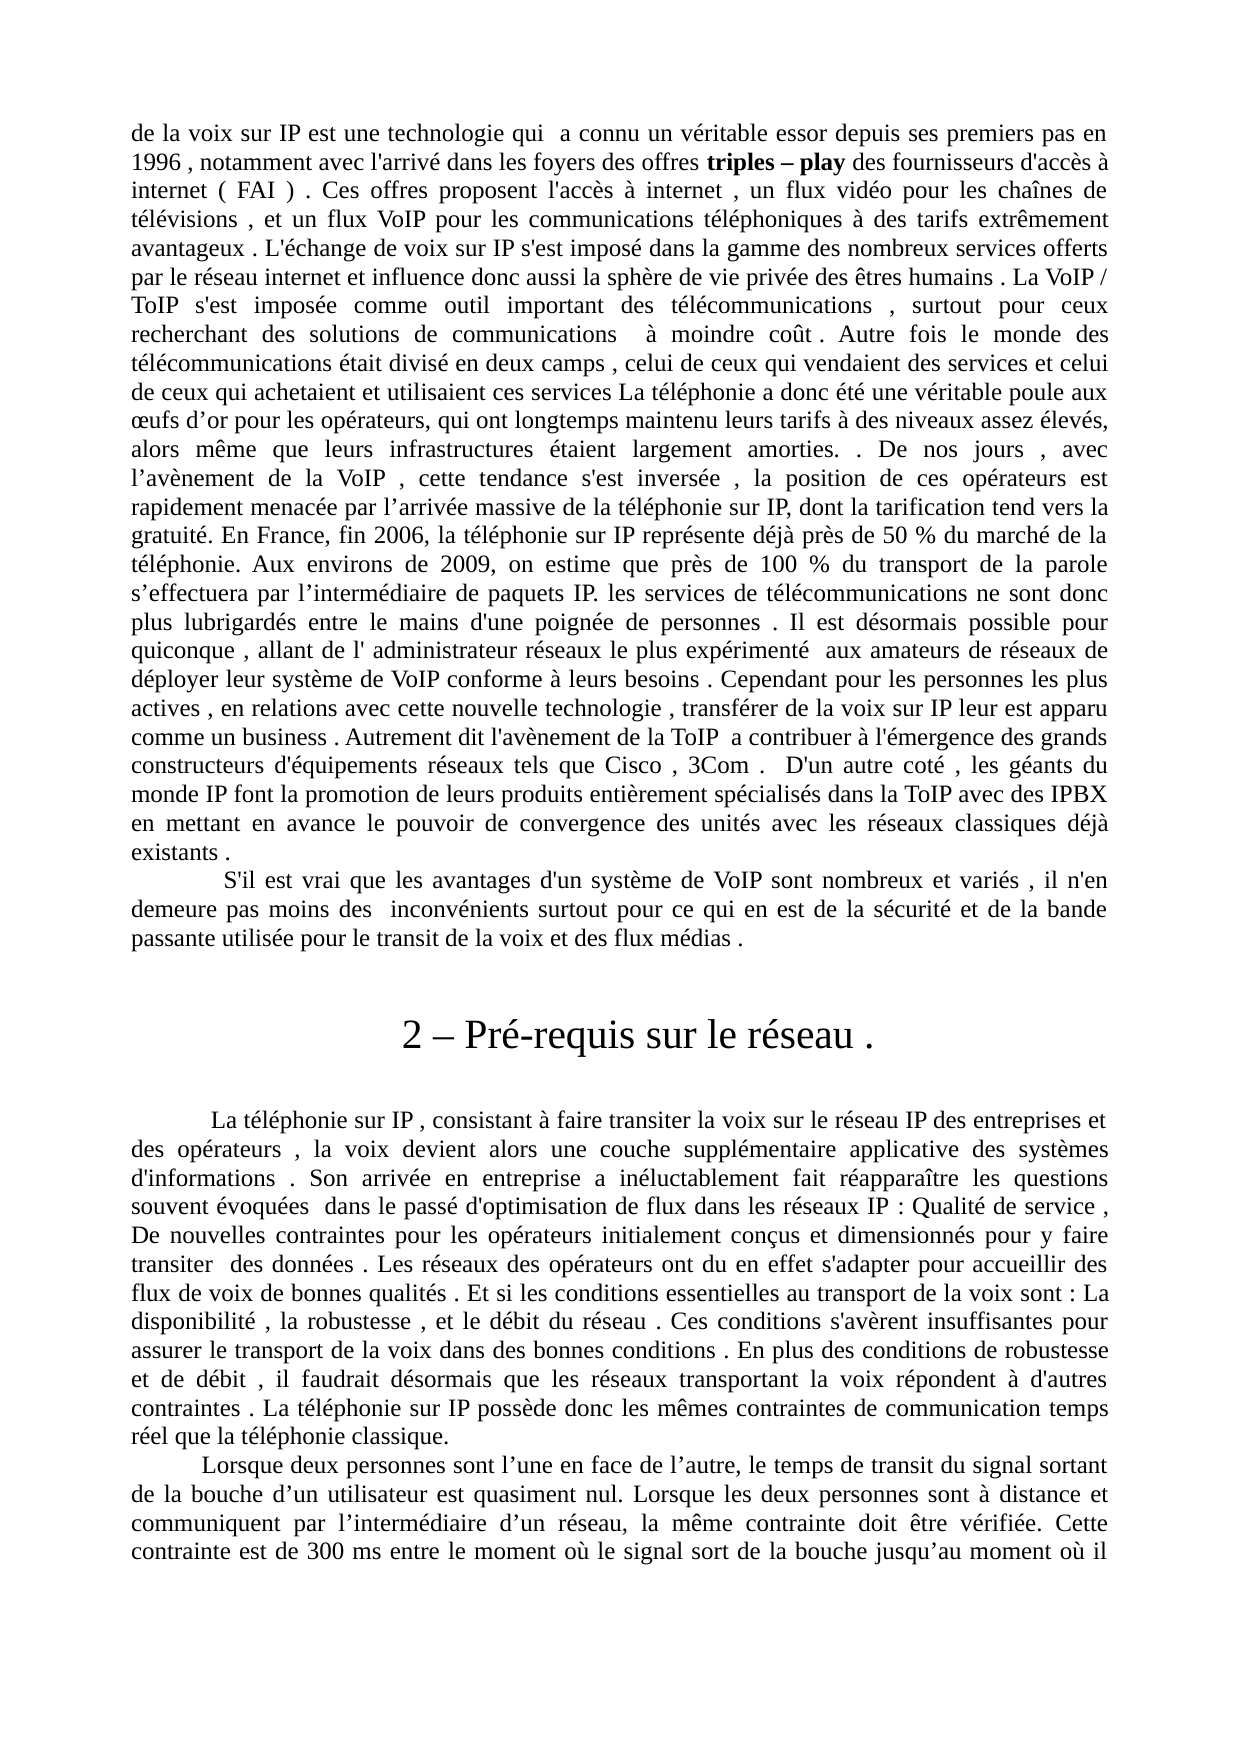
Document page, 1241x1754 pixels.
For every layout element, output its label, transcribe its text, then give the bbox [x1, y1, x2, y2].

text 2 – Pré-requis sur le réseau . [131, 1009, 1109, 1057]
text S'il est vrai que les avantages d'un système de VoIP sont nombreux et variés , il n'en demeure pas moins des inconvénients surtout pour ce qui en est de la sécurité et de la bande passante utilisée pour le transit de la voix et des flux médias . [131, 866, 1109, 952]
text Lorsque deux personnes sont l’une en face de l’autre, le temps de transit du signal sortant de la bouche d’un utilisateur est quasiment nul. Lorsque les deux personnes sont à distance et communiquent par l’intermédiaire d’un réseau, la même contrainte doit être vérifiée. Cette contrainte est de 300 ms entre le moment où le signal sort de la bouche jusqu’au moment où il [131, 1450, 1109, 1565]
text La téléphonie sur IP , consistant à faire transiter la voix sur le réseau IP des entreprises et des opérateurs , la voix devient alors une couche supplémentaire applicative des systèmes d'informations . Son arrivée en entreprise a inéluctablement fait réapparaître les questions souvent évoquées dans le passé d'optimisation de flux dans les réseaux IP : Qualité de service , De nouvelles contraintes pour les opérateurs initialement conçus et dimensionnés pour y faire transiter des données . Les réseaux des opérateurs ont du en effet s'adapter pour accueillir des flux de voix de bonnes qualités . Et si les conditions essentielles au transport de la voix sont : La disponibilité , la robustesse , et le débit du réseau . Ces conditions s'avèrent insuffisantes pour assurer le transport de la voix dans des bonnes conditions . En plus des conditions de robustesse et de débit , il faudrait désormais que les réseaux transportant la voix répondent à d'autres contraintes . La téléphonie sur IP possède donc les mêmes contraintes de communication temps réel que la téléphonie classique. [131, 1105, 1109, 1450]
text de la voix sur IP est une technologie qui a connu un véritable essor depuis ses premiers pas en 1996 , notamment avec l'arrivé dans les foyers des offres triples – play des fournisseurs d'accès à internet ( FAI ) . Ces offres proposent l'accès à internet , un flux vidéo pour les chaînes de télévisions , et un flux VoIP pour les communications téléphoniques à des tarifs extrêmement avantageux . L'échange de voix sur IP s'est imposé dans la gamme des nombreux services offerts par le réseau internet et influence donc aussi la sphère de vie privée des êtres humains . La VoIP / ToIP s'est imposée comme outil important des télécommunications , surtout pour ceux recherchant des solutions de communications à moindre coût . Autre fois le monde des télécommunications était divisé en deux camps , celui de ceux qui vendaient des services et celui de ceux qui achetaient et utilisaient ces services La téléphonie a donc été une véritable poule aux œufs d’or pour les opérateurs, qui ont longtemps maintenu leurs tarifs à des niveaux assez élevés, alors même que leurs infrastructures étaient largement amorties. . De nos jours , avec l’avènement de la VoIP , cette tendance s'est inversée , la position de ces opérateurs est rapidement menacée par l’arrivée massive de la téléphonie sur IP, dont la tarification tend vers la gratuité. En France, fin 2006, la téléphonie sur IP représente déjà près de 50 % du marché de la téléphonie. Aux environs de 2009, on estime que près de 100 % du transport de la parole s’effectuera par l’intermédiaire de paquets IP. les services de télécommunications ne sont donc plus lubrigardés entre le mains d'une poignée de personnes . Il est désormais possible pour quiconque , allant de l' administrateur réseaux le plus expérimenté aux amateurs de réseaux de déployer leur système de VoIP conforme à leurs besoins . Cependant pour les personnes les plus actives , en relations avec cette nouvelle technologie , transférer de la voix sur IP leur est apparu comme un business . Autrement dit l'avènement de la ToIP a contribuer à l'émergence des grands constructeurs d'équipements réseaux tels que Cisco , 3Com . D'un autre coté , les géants du monde IP font la promotion de leurs produits entièrement spécialisés dans la ToIP avec des IPBX en mettant en avance le pouvoir de convergence des unités avec les réseaux classiques déjà existants . [131, 118, 1109, 866]
